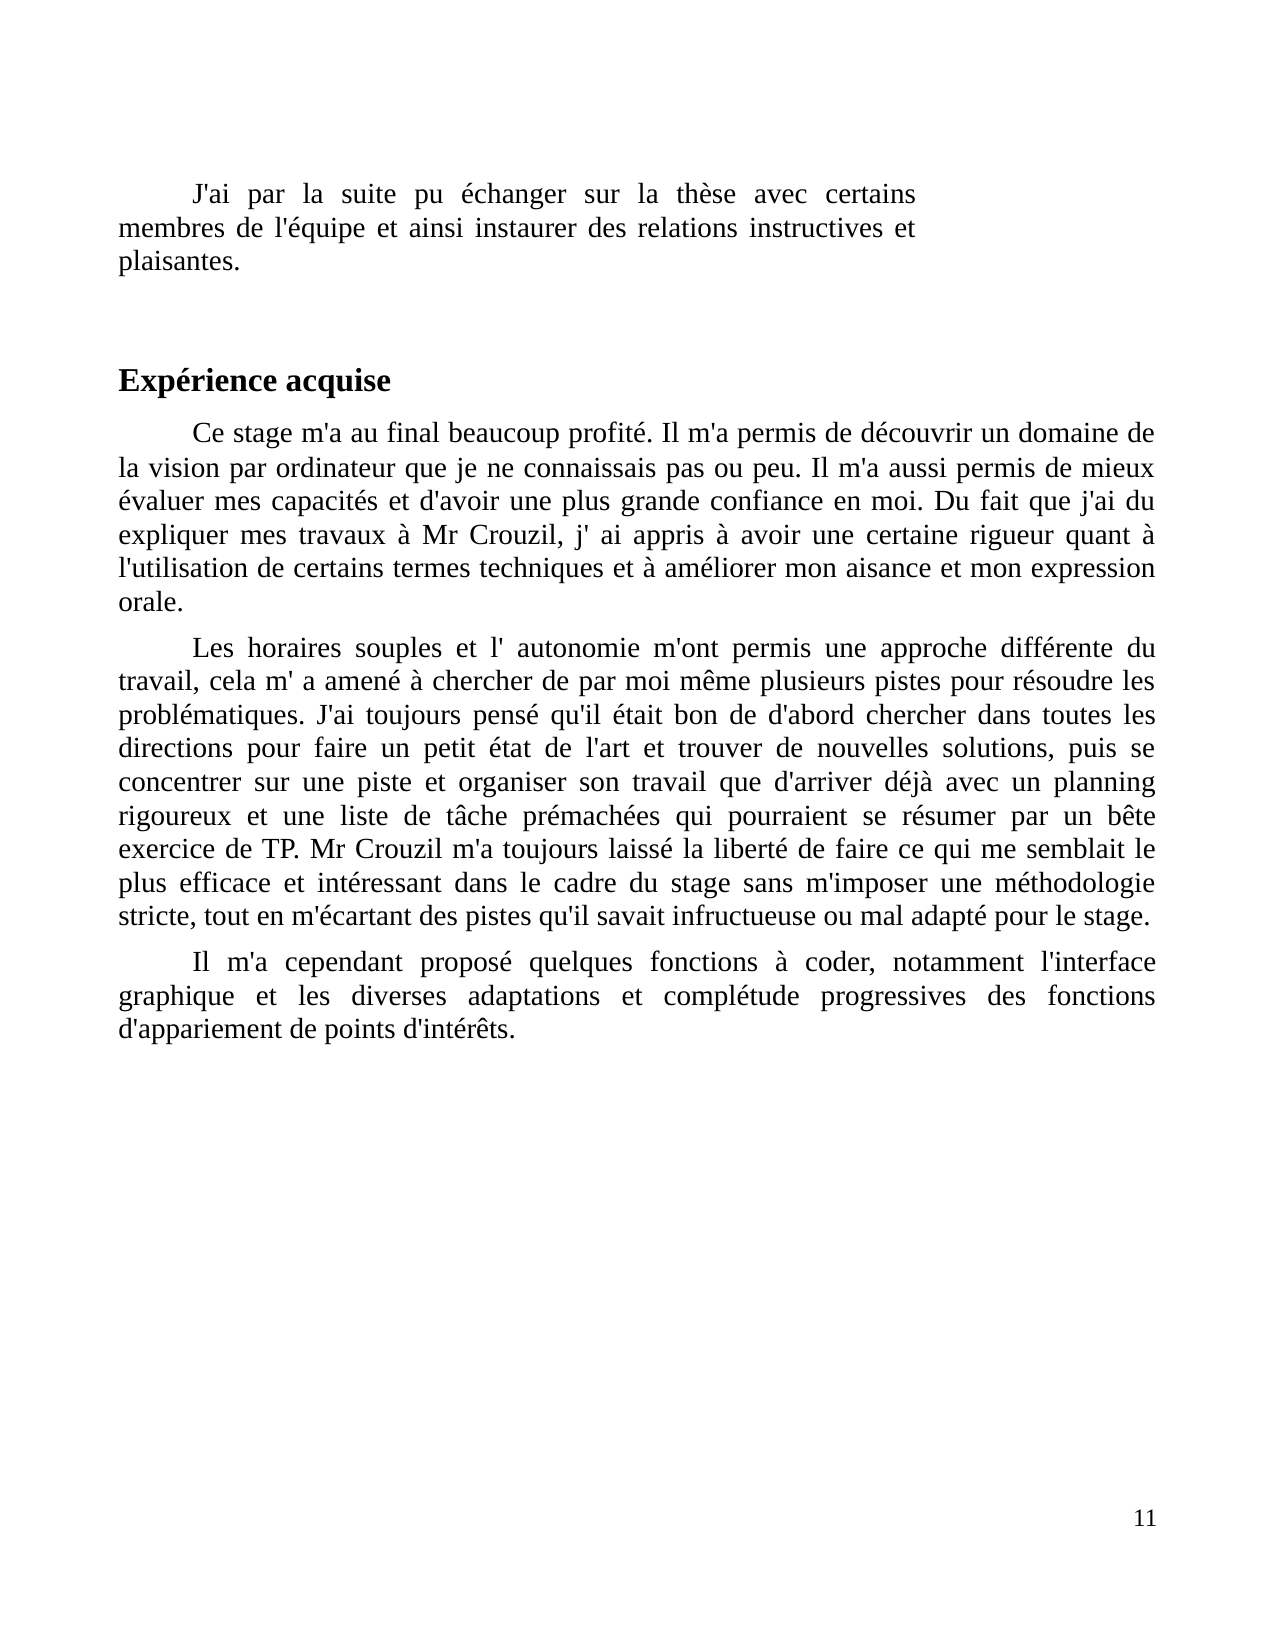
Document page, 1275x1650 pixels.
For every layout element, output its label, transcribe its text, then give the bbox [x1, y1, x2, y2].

text Il m'a cependant proposé quelques fonctions à coder, notamment l'interface graphique et les diverses adaptations et complétude progressives des fonctions d'appariement de points d'intérêts. [118, 944, 1157, 1045]
text Ce stage m'a au final beaucoup profité. Il m'a permis de découvrir un domaine de la vision par ordinateur que je ne connaissais pas ou peu. Il m'a aussi permis de mieux évaluer mes capacités et d'avoir une plus grande confiance en moi. Du fait que j'ai du expliquer mes travaux à Mr Crouzil, j' ai appris à avoir une certaine rigueur quant à l'utilisation de certains termes techniques et à améliorer mon aisance et mon expression orale. [118, 411, 1157, 617]
text J'ai par la suite pu échanger sur la thèse avec certains membres de l'équipe et ainsi instaurer des relations instructives et plaisantes. [118, 176, 1157, 277]
text Les horaires souples et l' autonomie m'ont permis une approche différente du travail, cela m' a amené à chercher de par moi même plusieurs pistes pour résoudre les problématiques. J'ai toujours pensé qu'il était bon de d'abord chercher dans toutes les directions pour faire un petit état de l'art et trouver de nouvelles solutions, puis se concentrer sur une piste et organiser son travail que d'arriver déjà avec un planning rigoureux et une liste de tâche prémachées qui pourraient se résumer par un bête exercice de TP. Mr Crouzil m'a toujours laissé la liberté de faire ce qui me semblait le plus efficace et intéressant dans le cadre du stage sans m'imposer une méthodologie stricte, tout en m'écartant des pistes qu'il savait infructueuse ou mal adapté pour le stage. [118, 630, 1157, 932]
subtitle Expérience acquise [118, 361, 1157, 399]
